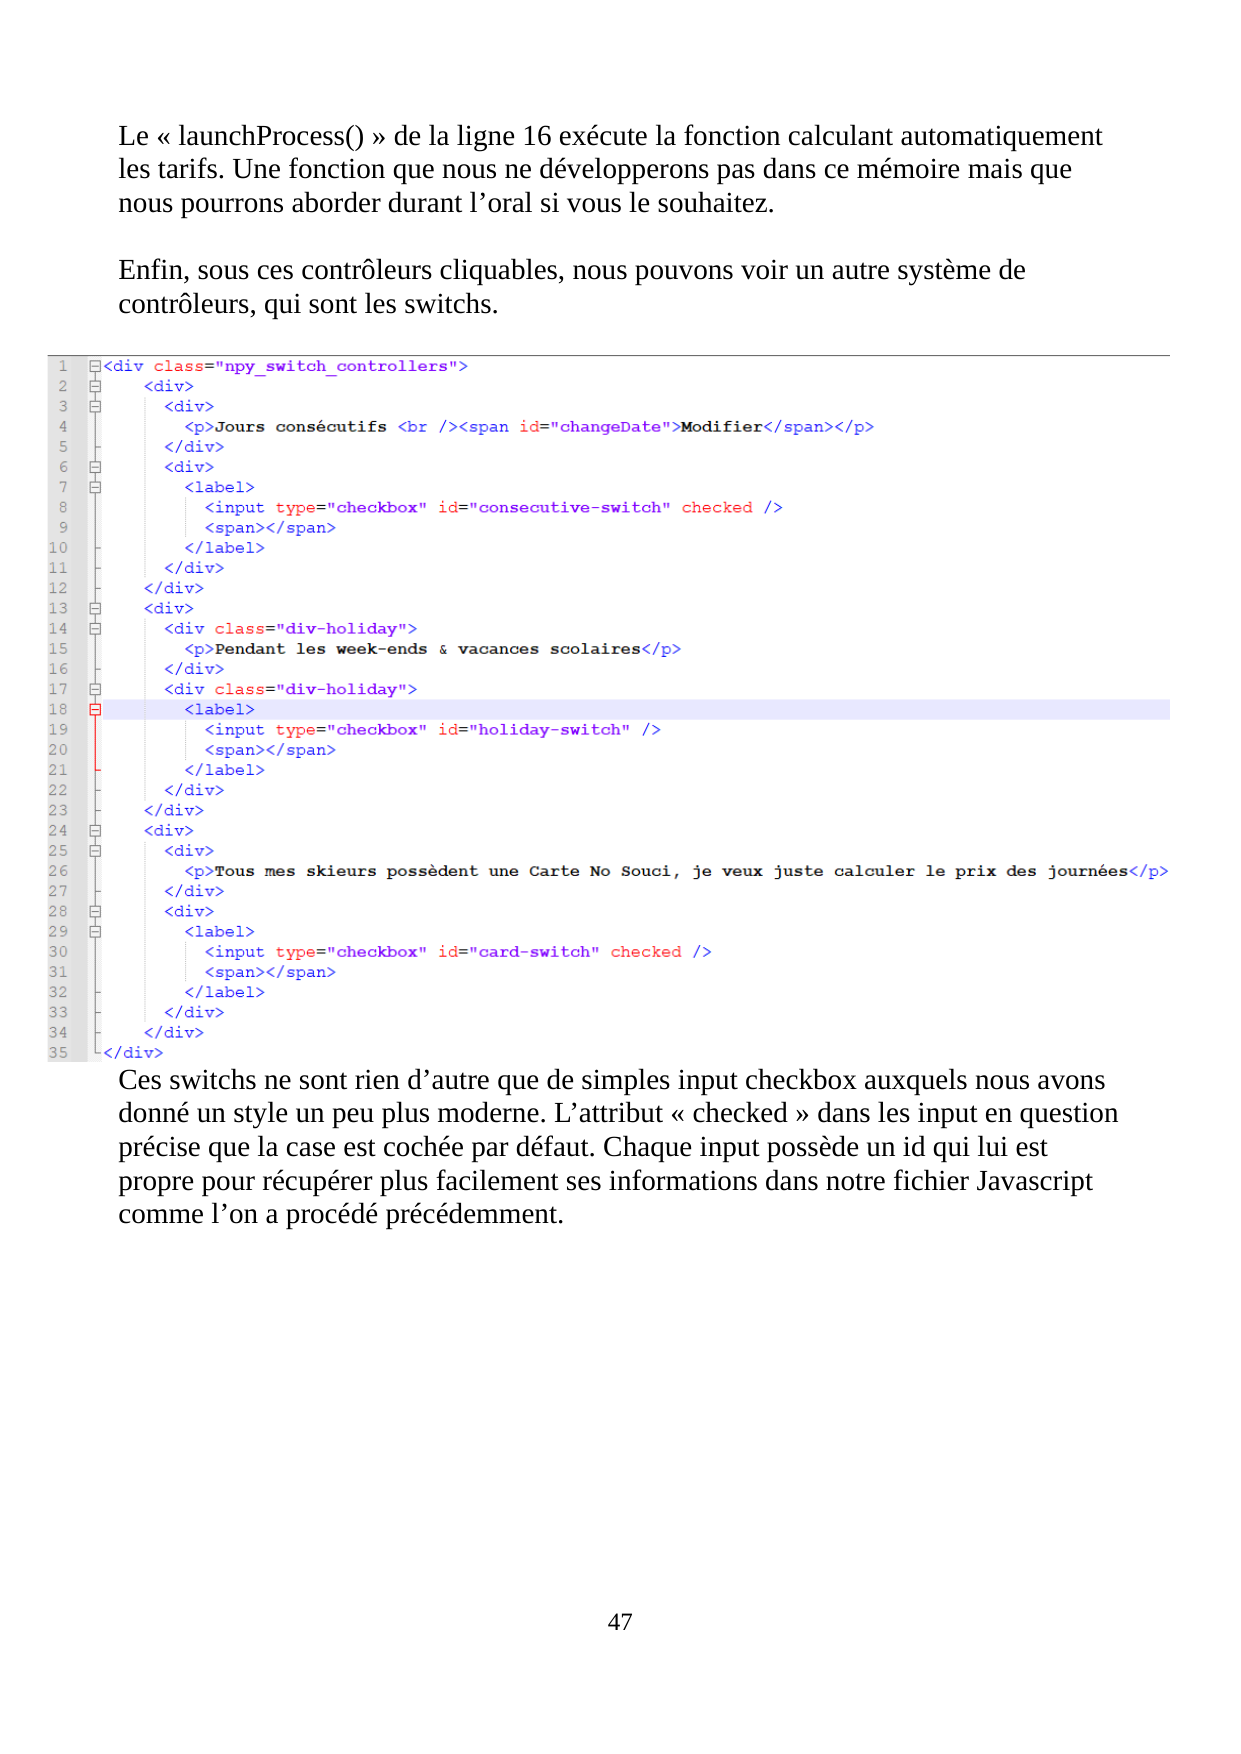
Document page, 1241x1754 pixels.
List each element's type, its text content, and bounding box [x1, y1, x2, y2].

text Enfin, sous ces contrôleurs cliquables, nous pouvons voir un autre système de contrôleurs, qui sont les switchs. [118, 252, 1122, 319]
text Le « launchProcess() » de la ligne 16 exécute la fonction calculant automatiquement les tarifs. Une fonction que nous ne développerons pas dans ce mémoire mais que nous pourrons aborder durant l’oral si vous le souhaitez. [118, 118, 1122, 219]
text Ces switchs ne sont rien d’autre que de simples input checkbox auxquels nous avons donné un style un peu plus moderne. L’attribut « checked » dans les input en question précise que la case est cochée par défaut. Chaque input possède un id qui lui est propre pour récupérer plus facilement ses informations dans notre fichier Javascript comme l’on a procédé précédemment. [118, 1062, 1122, 1230]
picture [47, 355, 1170, 1062]
